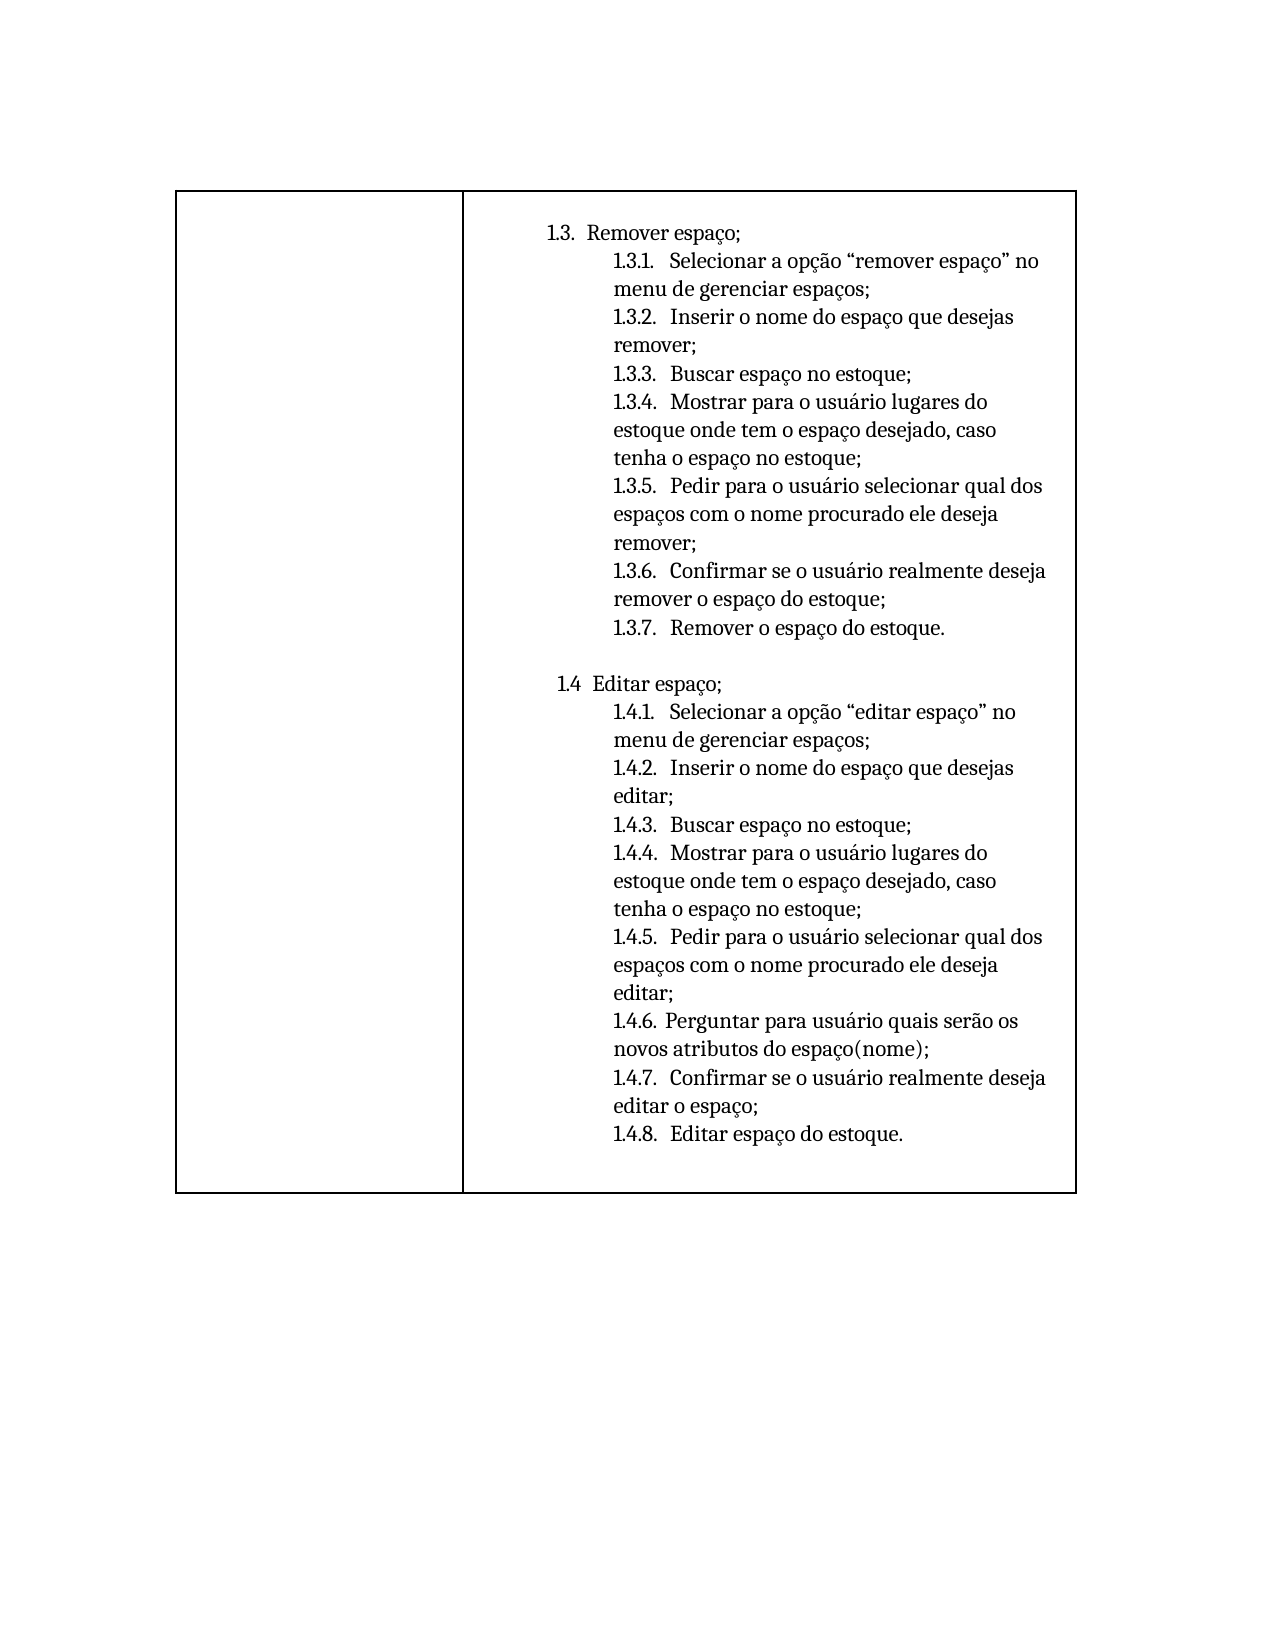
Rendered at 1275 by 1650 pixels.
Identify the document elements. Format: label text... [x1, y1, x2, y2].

table_header [177, 192, 462, 1192]
table_header Remover espaço; Selecionar a opção “remover espaço” no menu de gerenciar espaços; Inserir o nome do espaço que desejas remover; Buscar espaço no estoque; Mostrar para o usuário lugares do estoque onde tem o espaço desejado, caso tenha o espaço no estoque; Pedir para o usuário selecionar qual dos espaços com o nome procurado ele deseja remover; Confirmar se o usuário realmente deseja remover o espaço do estoque; Remover o espaço do estoque. Editar espaço; Selecionar a opção “editar espaço” no menu de gerenciar espaços; Inserir o nome do espaço que desejas editar; Buscar espaço no estoque; Mostrar para o usuário lugares do estoque onde tem o espaço desejado, caso tenha o espaço no estoque; Pedir para o usuário selecionar qual dos espaços com o nome procurado ele deseja editar; Perguntar para usuário quais serão os novos atributos do espaço(nome); Confirmar se o usuário realmente deseja editar o espaço; Editar espaço do estoque. [464, 192, 1075, 1192]
